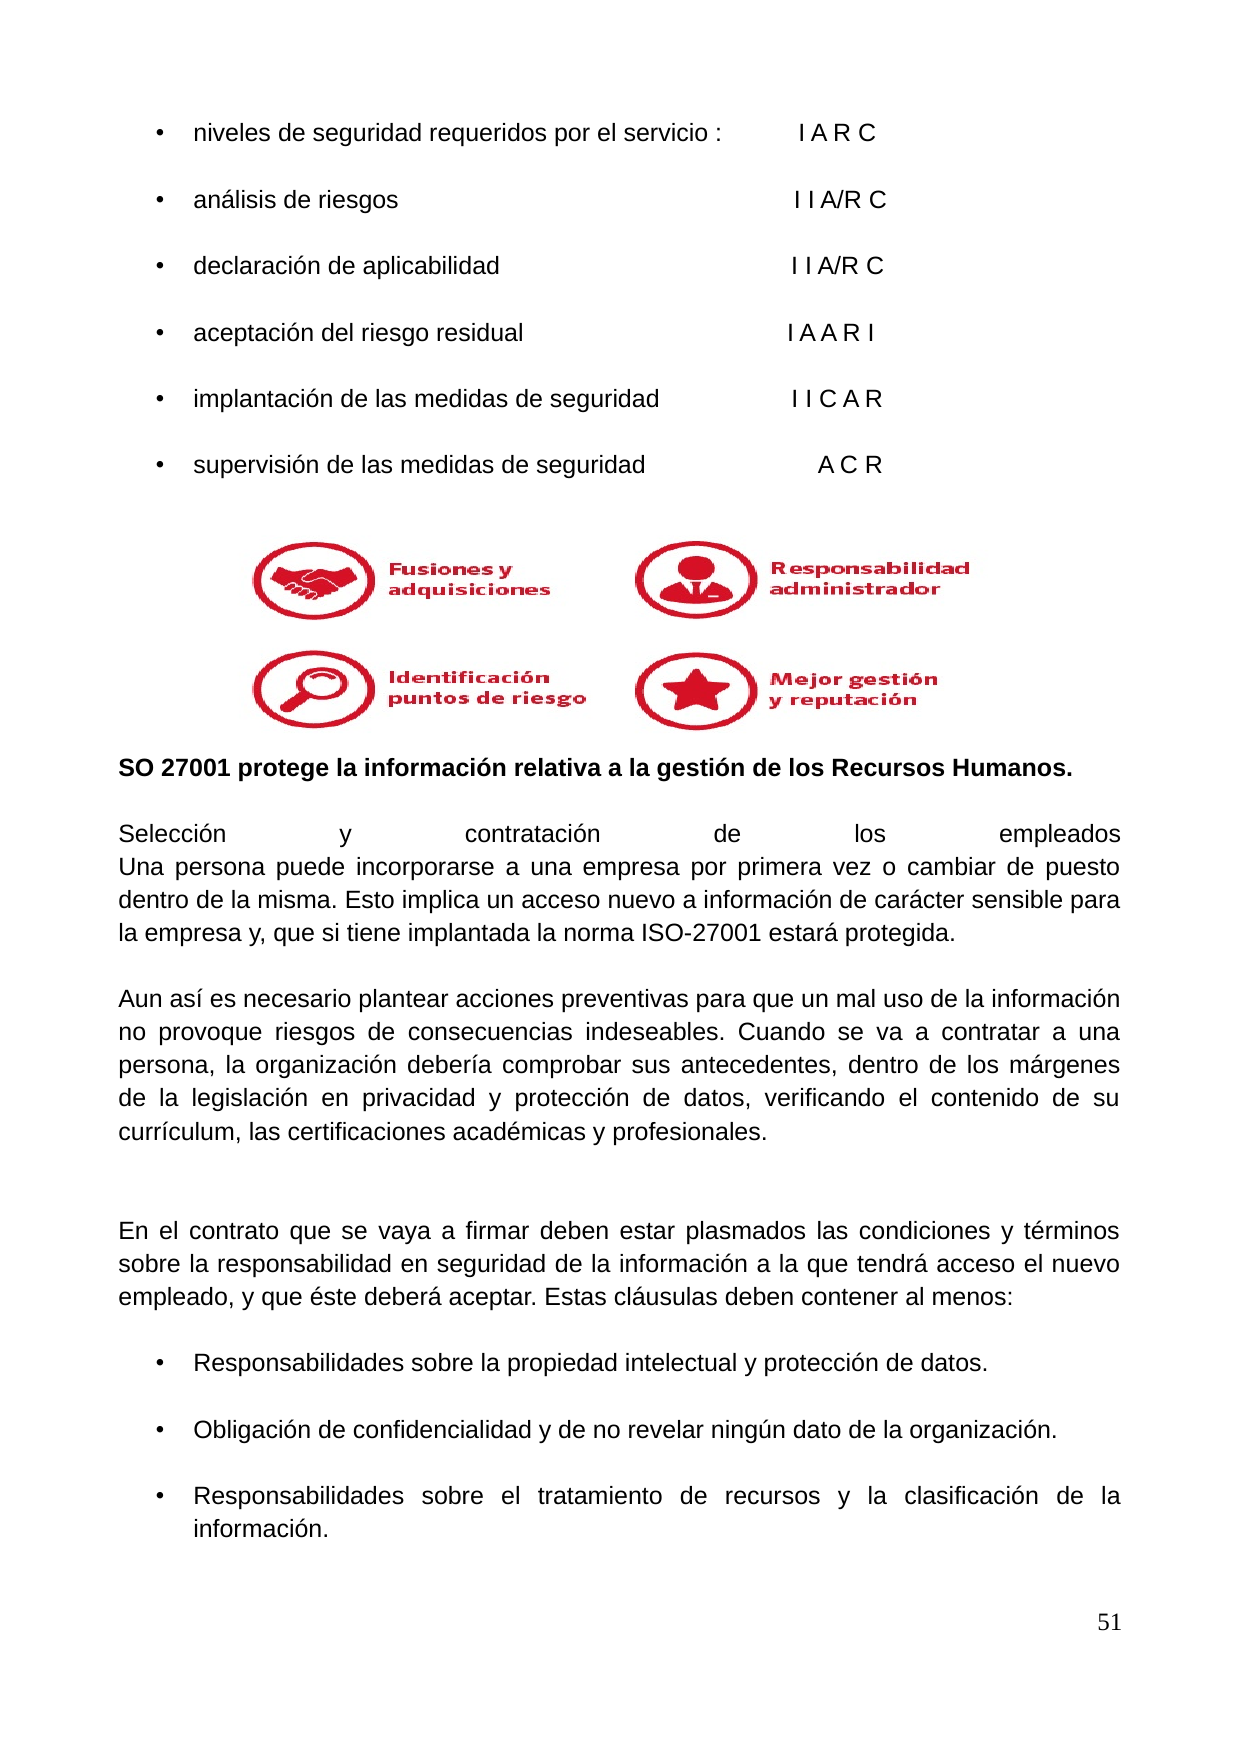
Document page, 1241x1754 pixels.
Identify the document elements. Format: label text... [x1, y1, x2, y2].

picture [217, 521, 1045, 749]
list supervisión de las medidas de seguridad A C R [156, 450, 1122, 479]
list implantación de las medidas de seguridad I I C A R [156, 384, 1122, 413]
text Aun así es necesario plantear acciones preventivas para que un mal uso de la información no provoque riesgos de consecuencias indeseables. Cuando se va a contratar a una persona, la organización debería comprobar sus antecedentes, dentro de los márgenes de la legislación en privacidad y protección de datos, verificando el contenido de su currículum, las certificaciones académicas y profesionales. [118, 984, 1122, 1145]
list análisis de riesgos I I A/R C [156, 184, 1122, 213]
list aceptación del riesgo residual I A A R I [156, 317, 1122, 346]
text Selección y contratación de los empleados Una persona puede incorporarse a una empresa por primera vez o cambiar de puesto dentro de la misma. Esto implica un acceso nuevo a información de carácter sensible para la empresa y, que si tiene implantada la norma ISO-27001 estará protegida. [118, 819, 1122, 947]
text SO 27001 protege la información relativa a la gestión de los Recursos Humanos. [118, 517, 1122, 781]
list Obligación de confidencialidad y de no revelar ningún dato de la organización. [156, 1415, 1122, 1443]
list Responsabilidades sobre la propiedad intelectual y protección de datos. [156, 1348, 1122, 1377]
list niveles de seguridad requeridos por el servicio : I A R C [156, 118, 1122, 147]
list Responsabilidades sobre el tratamiento de recursos y la clasificación de la información. [156, 1481, 1122, 1543]
text En el contrato que se vaya a firmar deben estar plasmados las condiciones y términos sobre la responsabilidad en seguridad de la información a la que tendrá acceso el nuevo empleado, y que éste deberá aceptar. Estas cláusulas deben contener al menos: [118, 1183, 1122, 1311]
list declaración de aplicabilidad I I A/R C [156, 251, 1122, 280]
